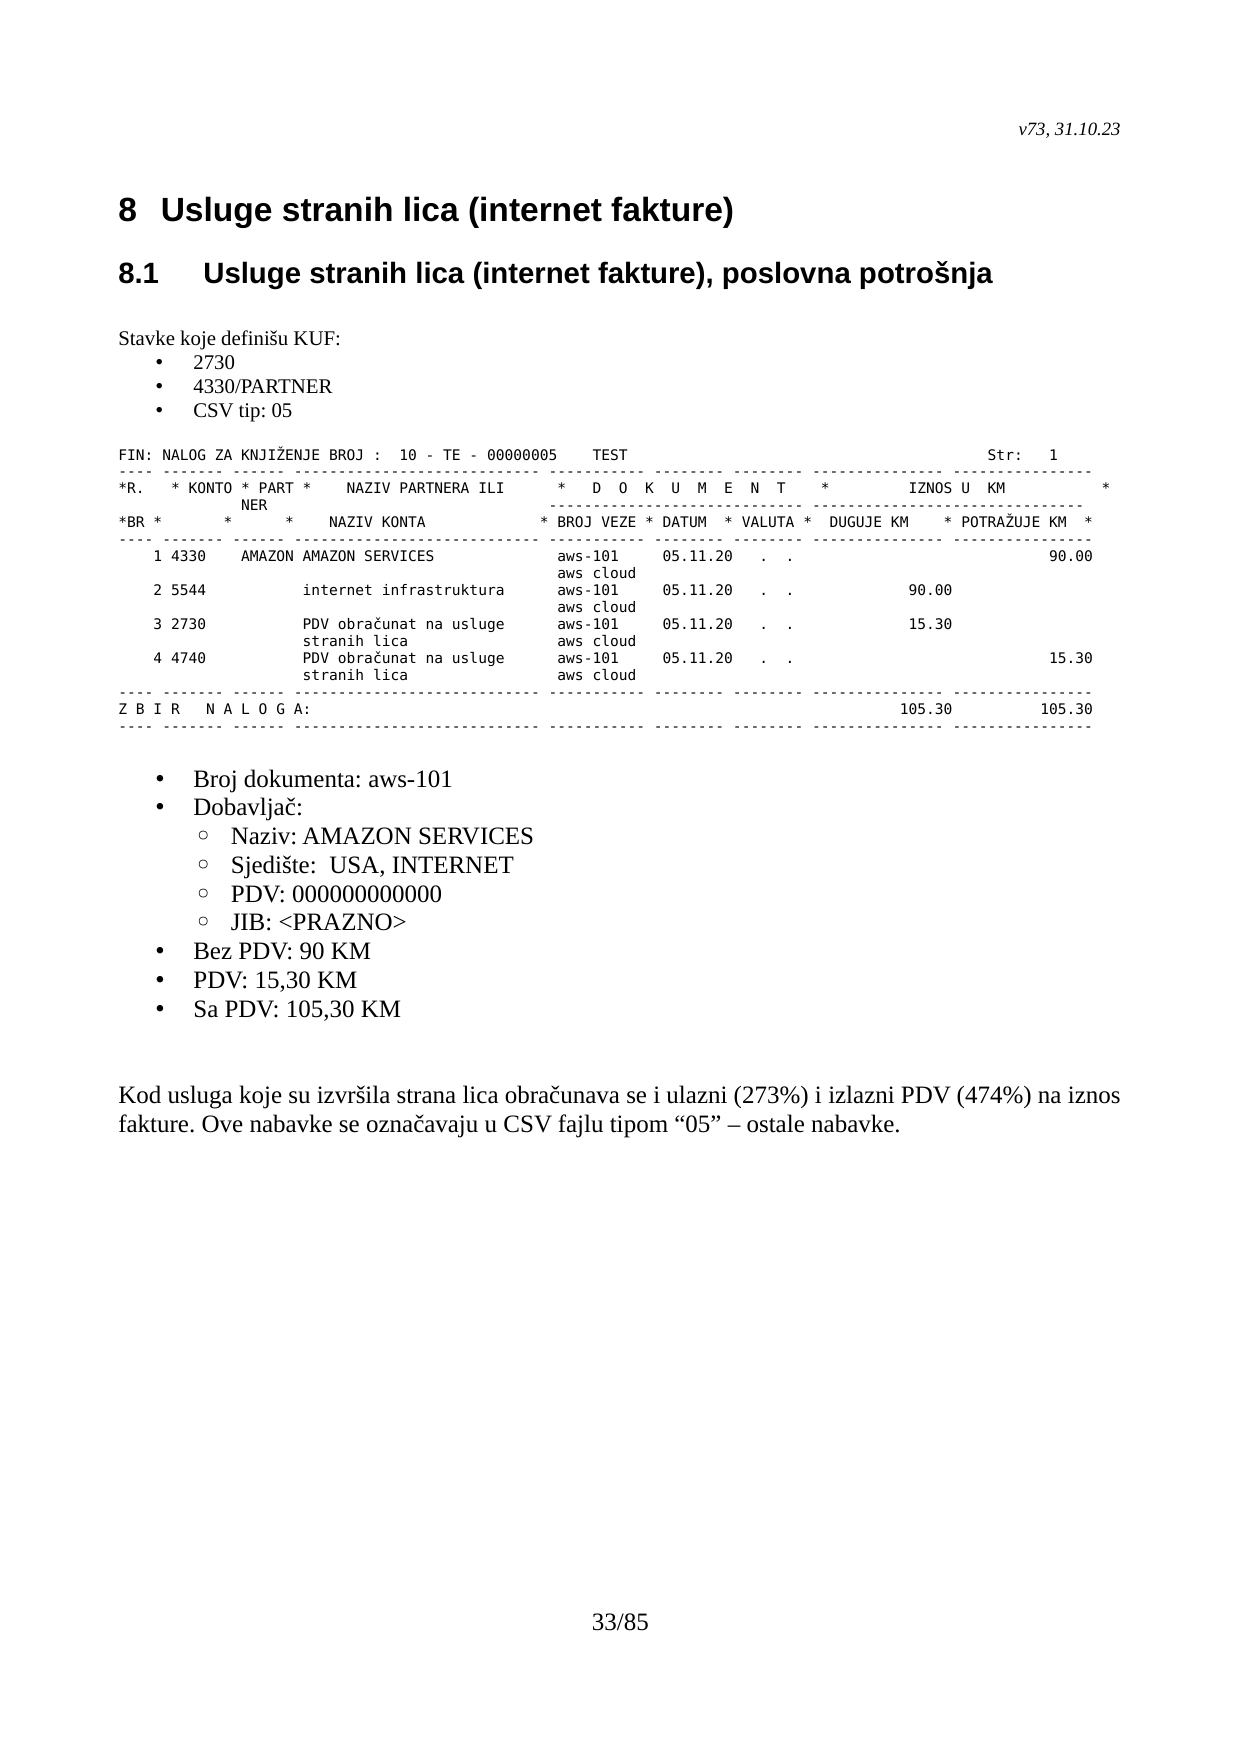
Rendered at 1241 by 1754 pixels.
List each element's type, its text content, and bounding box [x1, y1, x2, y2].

list JIB: <PRAZNO> [193, 907, 1122, 936]
list 4330/PARTNER [156, 374, 1122, 398]
text 1 4330 AMAZON AMAZON SERVICES aws-101 05.11.20 . . 90.00 [118, 548, 1122, 565]
text ---- ------- ------ ---------------------------- ----------- -------- -------- --------------- ---------------- [118, 684, 1122, 701]
text *R. * KONTO * PART * NAZIV PARTNERA ILI * D O K U M E N T * IZNOS U KM * [118, 480, 1122, 497]
text ---- ------- ------ ---------------------------- ----------- -------- -------- --------------- ---------------- [118, 531, 1122, 548]
text aws cloud [118, 565, 1122, 582]
list 2730 [156, 350, 1122, 374]
text ---- ------- ------ ---------------------------- ----------- -------- -------- --------------- ---------------- [118, 463, 1122, 480]
list Broj dokumenta: aws-101 [156, 764, 1122, 792]
text Stavke koje definišu KUF: [118, 326, 1122, 350]
list PDV: 000000000000 [193, 879, 1122, 907]
text FIN: NALOG ZA KNJIŽENJE BROJ : 10 - TE - 00000005 TEST Str: 1 [118, 446, 1122, 463]
text aws cloud [118, 599, 1122, 616]
list CSV tip: 05 [156, 398, 1122, 422]
text 4 4740 PDV obračunat na usluge aws-101 05.11.20 . . 15.30 [118, 650, 1122, 667]
text Z B I R N A L O G A: 105.30 105.30 [118, 701, 1122, 718]
list Sa PDV: 105,30 KM [156, 994, 1122, 1022]
subtitle Usluge stranih lica (internet fakture) [118, 190, 1122, 229]
text ---- ------- ------ ---------------------------- ----------- -------- -------- --------------- ---------------- [118, 718, 1122, 735]
text Kod usluga koje su izvršila strana lica obračunava se i ulazni (273%) i izlazni PDV (474%) na iznos fakture. Ove nabavke se označavaju u CSV fajlu tipom “05” – ostale nabavke. [118, 1080, 1122, 1137]
text stranih lica aws cloud [118, 633, 1122, 650]
list Bez PDV: 90 KM [156, 936, 1122, 965]
text 3 2730 PDV obračunat na usluge aws-101 05.11.20 . . 15.30 [118, 616, 1122, 633]
subtitle Usluge stranih lica (internet fakture), poslovna potrošnja [118, 256, 1122, 289]
text 2 5544 internet infrastruktura aws-101 05.11.20 . . 90.00 [118, 582, 1122, 599]
text NER ----------------------------- ------------------------------- [118, 497, 1122, 514]
list Naziv: AMAZON SERVICES [193, 821, 1122, 850]
text *BR * * * NAZIV KONTA * BROJ VEZE * DATUM * VALUTA * DUGUJE KM * POTRAŽUJE KM * [118, 514, 1122, 531]
text stranih lica aws cloud [118, 667, 1122, 684]
list PDV: 15,30 KM [156, 965, 1122, 994]
list Dobavljač: [156, 792, 1122, 821]
list Sjedište: USA, INTERNET [193, 850, 1122, 879]
